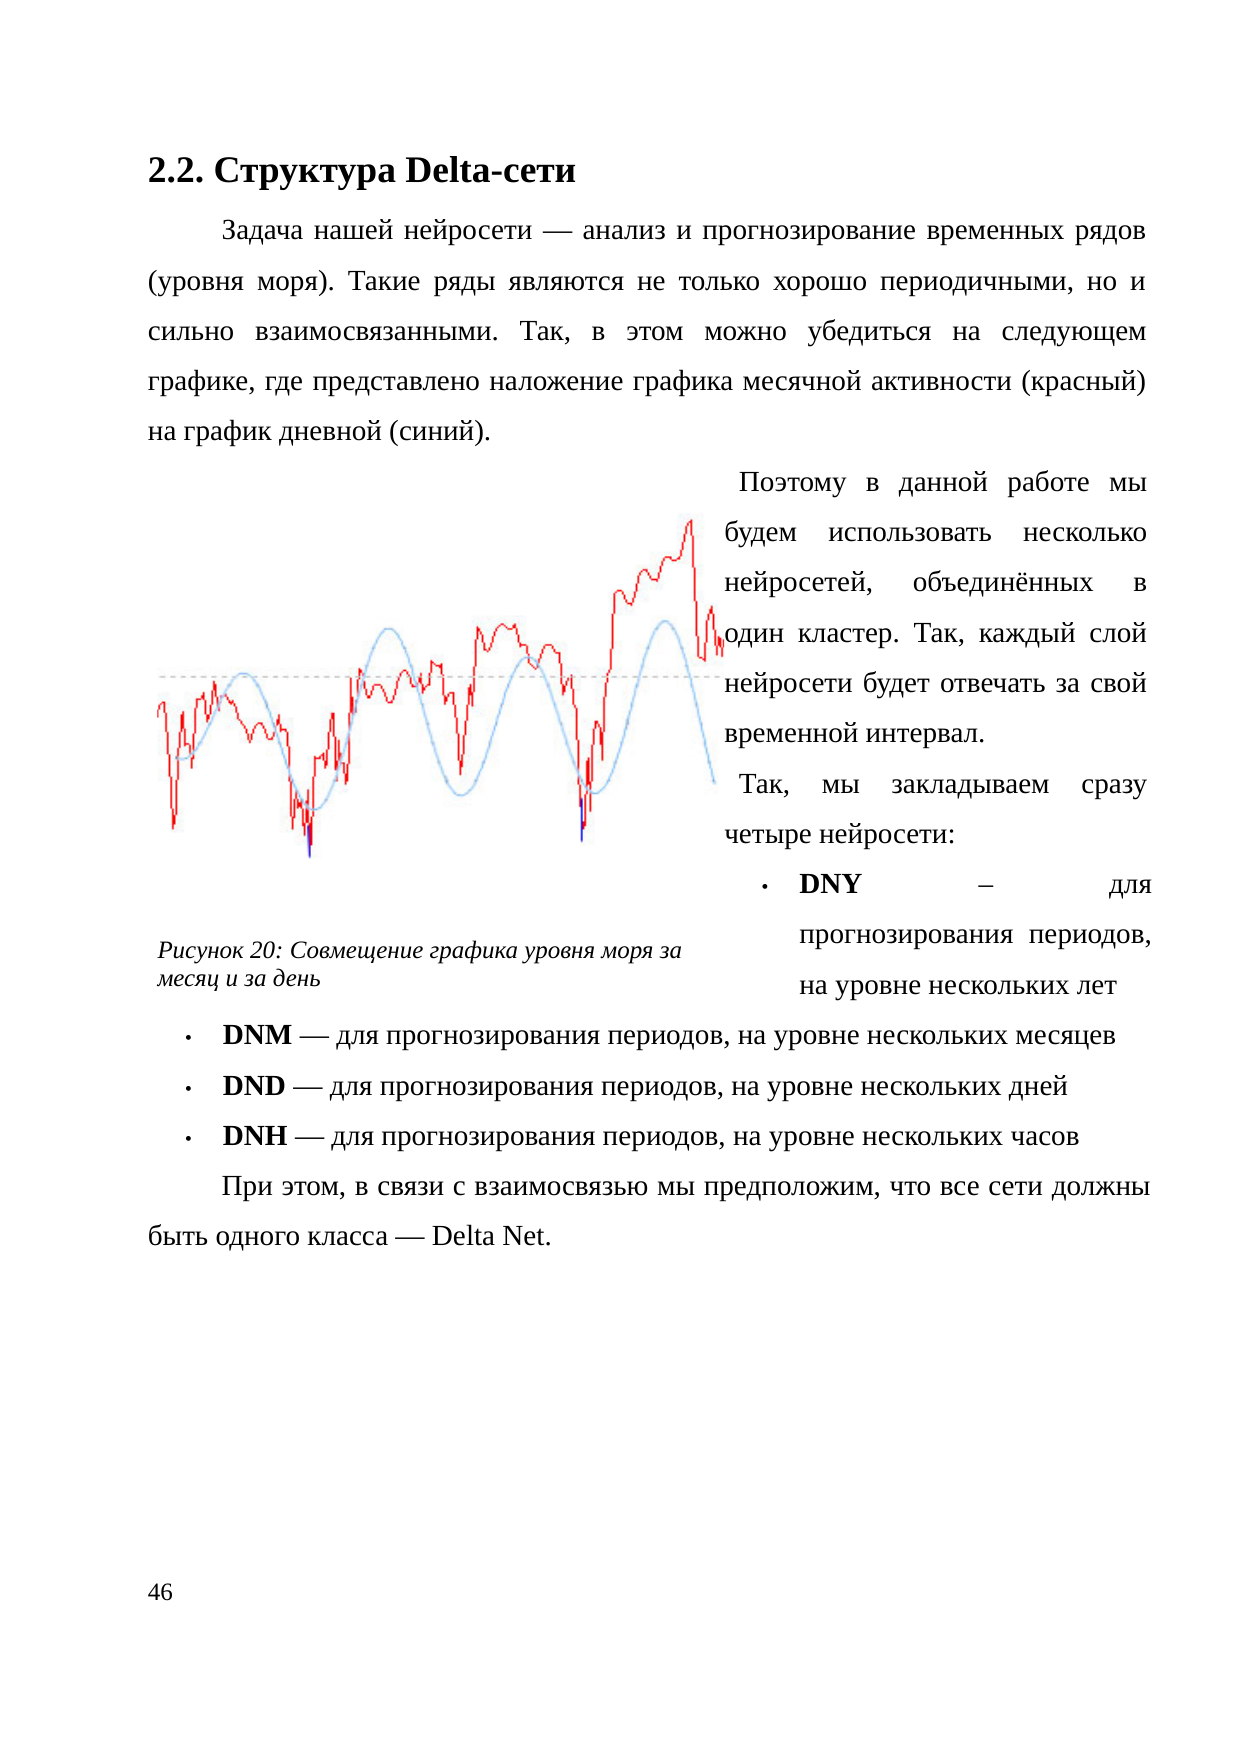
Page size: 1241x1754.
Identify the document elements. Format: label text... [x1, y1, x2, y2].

list DNM — для прогнозирования периодов, на уровне нескольких месяцев [185, 1017, 1152, 1051]
list DNY – для прогнозирования периодов, на уровне нескольких лет [185, 866, 1152, 1001]
text Поэтому в данной работе мы будем использовать несколько нейросетей, объединённых в один кластер. Так, каждый слой нейросети будет отвечать за свой временной интервал. [148, 464, 1147, 749]
text При этом, в связи с взаимосвязью мы предположим, что все сети должны быть одного класса — Delta Net. [148, 1168, 1152, 1252]
picture [157, 488, 725, 935]
list DND — для прогнозирования периодов, на уровне нескольких дней [185, 1068, 1152, 1101]
text Задача нашей нейросети — анализ и прогнозирование временных рядов (уровня моря). Такие ряды являются не только хорошо периодичными, но и сильно взаимосвязанными. Так, в этом можно убедиться на следующем графике, где представлено наложение графика месячной активности (красный) на график дневной (синий). [148, 212, 1147, 447]
list DNH — для прогнозирования периодов, на уровне нескольких часов [185, 1118, 1152, 1151]
text Рисунок 20: Совмещение графика уровня моря за месяц и за день [157, 935, 724, 992]
text 2.2. Структура Delta-cети [148, 148, 1147, 191]
text Так, мы закладываем сразу четыре нейросети: [725, 766, 1147, 849]
